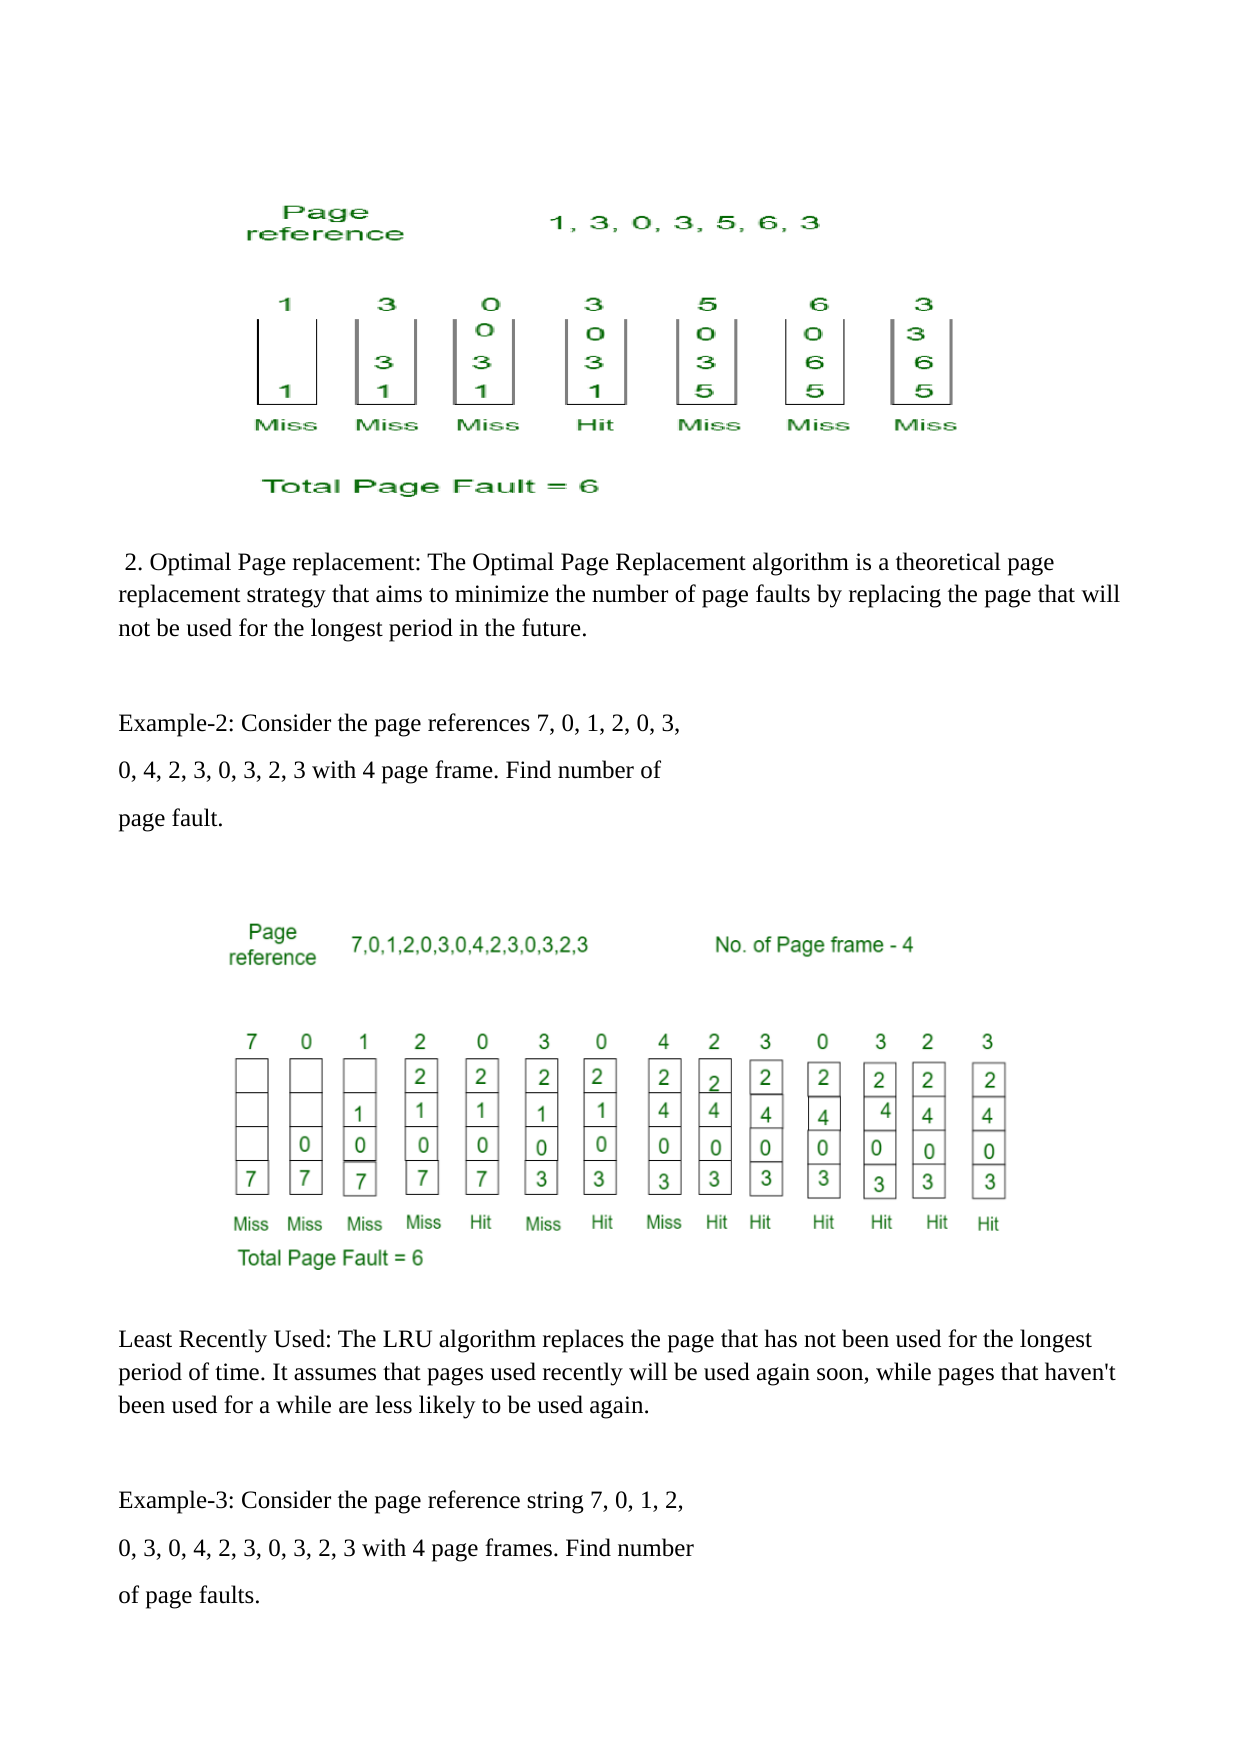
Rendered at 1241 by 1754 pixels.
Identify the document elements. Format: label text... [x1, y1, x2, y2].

text 2. Optimal Page replacement: The Optimal Page Replacement algorithm is a theoretical page replacement strategy that aims to minimize the number of page faults by replacing the page that will not be used for the longest period in the future. [118, 547, 1122, 641]
text 0, 3, 0, 4, 2, 3, 0, 3, 2, 3 with 4 page frames. Find number [118, 1533, 1122, 1561]
text Example-2: Consider the page references 7, 0, 1, 2, 0, 3, [118, 708, 1122, 737]
text of page faults. [118, 1580, 1122, 1609]
text 0, 4, 2, 3, 0, 3, 2, 3 with 4 page frame. Find number of [118, 755, 1122, 784]
text Least Recently Used: The LRU algorithm replaces the page that has not been used for the longest period of time. It assumes that pages used recently will be used again soon, while pages that haven't been used for a while are less likely to be used again. [118, 1324, 1122, 1418]
picture [211, 898, 1030, 1272]
picture [209, 172, 974, 501]
text Example-3: Consider the page reference string 7, 0, 1, 2, [118, 1485, 1122, 1514]
text page fault. [118, 803, 1122, 832]
